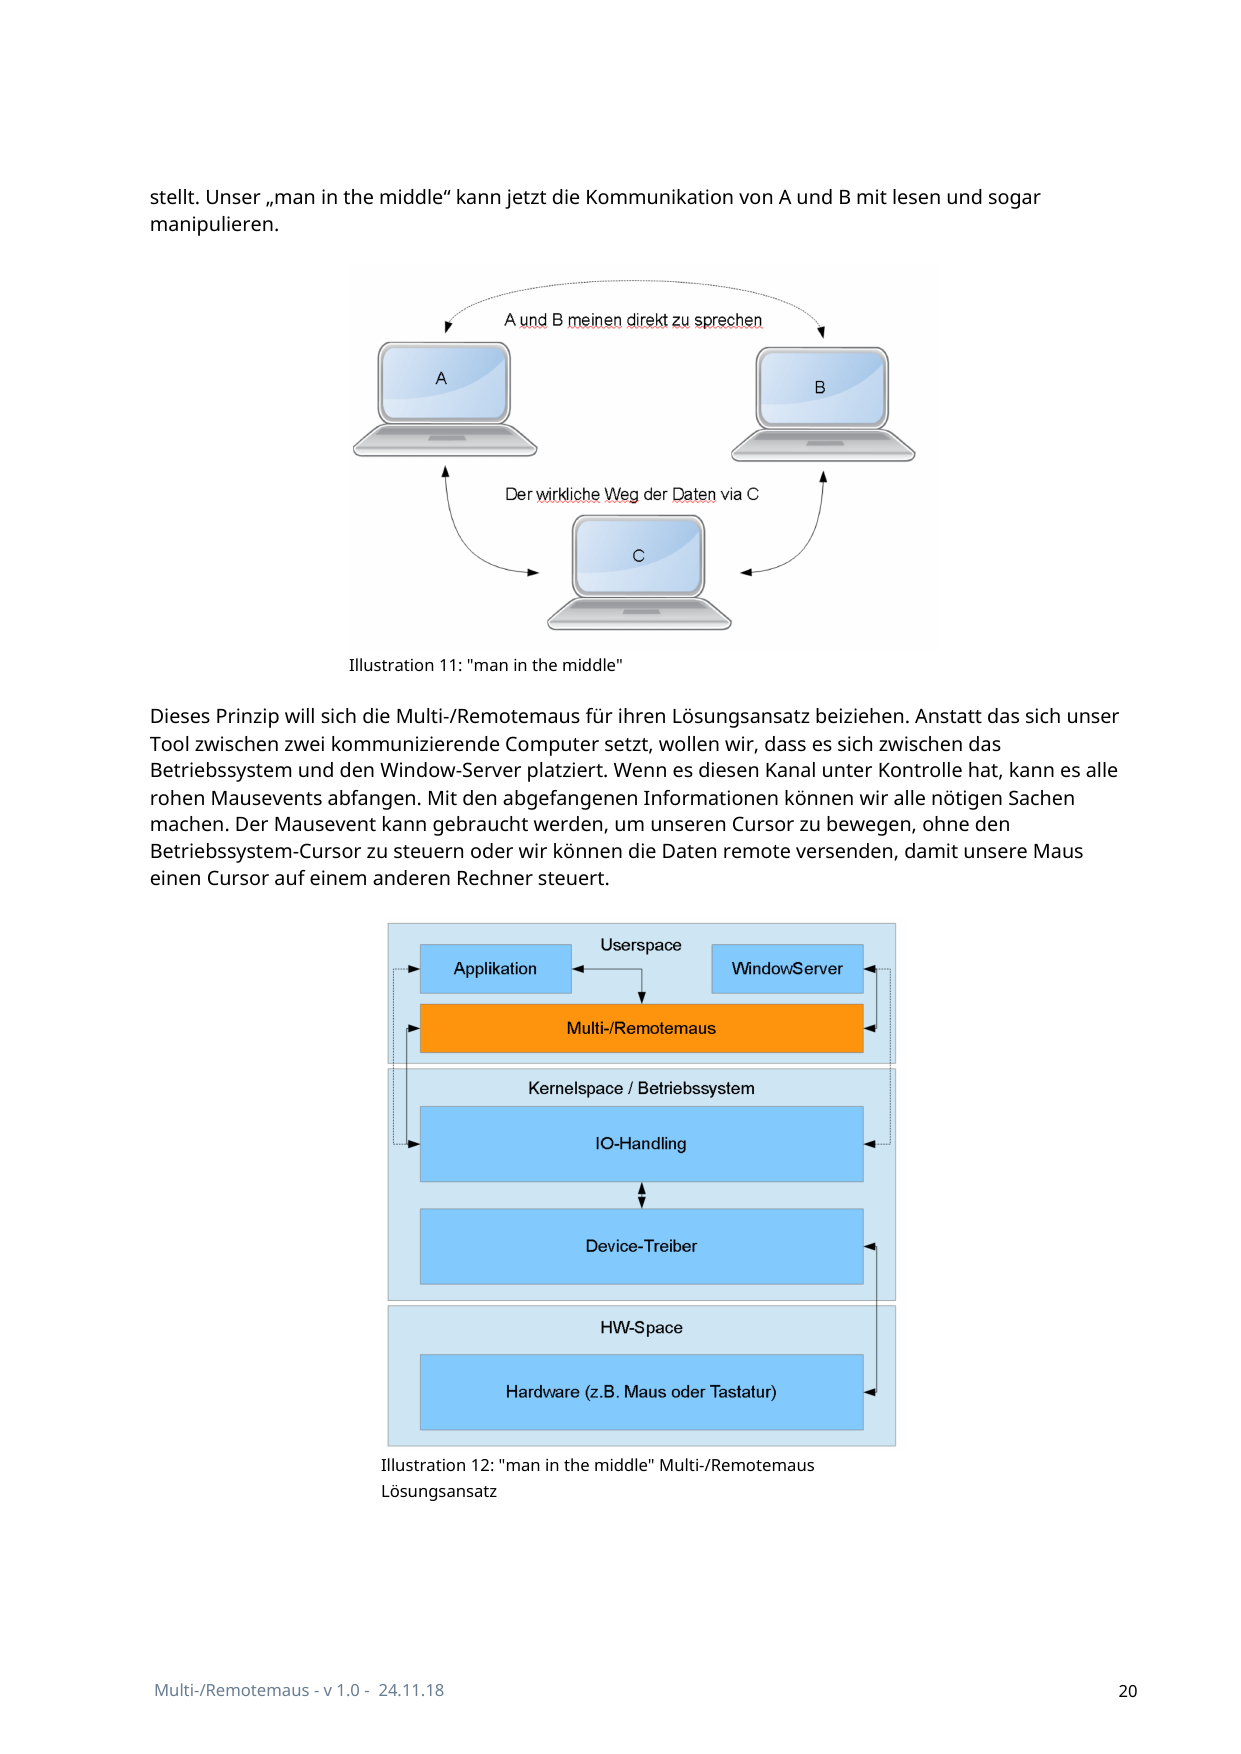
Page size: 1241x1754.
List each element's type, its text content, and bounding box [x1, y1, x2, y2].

text Illustration 12: "man in the middle" Multi-/Remotemaus Lösungsansatz [381, 1454, 904, 1502]
text Dieses Prinzip will sich die Multi-/Remotemaus für ihren Lösungsansatz beiziehen. Anstatt das sich unser Tool zwischen zwei kommunizierende Computer setzt, wollen wir, dass es sich zwischen das Betriebssystem und den Window-Server platziert. Wenn es diesen Kanal unter Kontrolle hat, kann es alle rohen Mausevents abfangen. Mit den abgefangenen Informationen können wir alle nötigen Sachen machen. Der Mausevent kann gebraucht werden, um unseren Cursor zu bewegen, ohne den Betriebssystem-Cursor zu steuern oder wir können die Daten remote versenden, damit unsere Maus einen Cursor auf einem anderen Rechner steuert. [149, 703, 1136, 892]
text stellt. Unser „man in the middle“ kann jetzt die Kommunikation von A und B mit lesen und sogar manipulieren. [149, 183, 1136, 237]
picture [380, 918, 905, 1454]
picture [348, 264, 937, 654]
text Illustration 11: "man in the middle" [349, 654, 936, 676]
